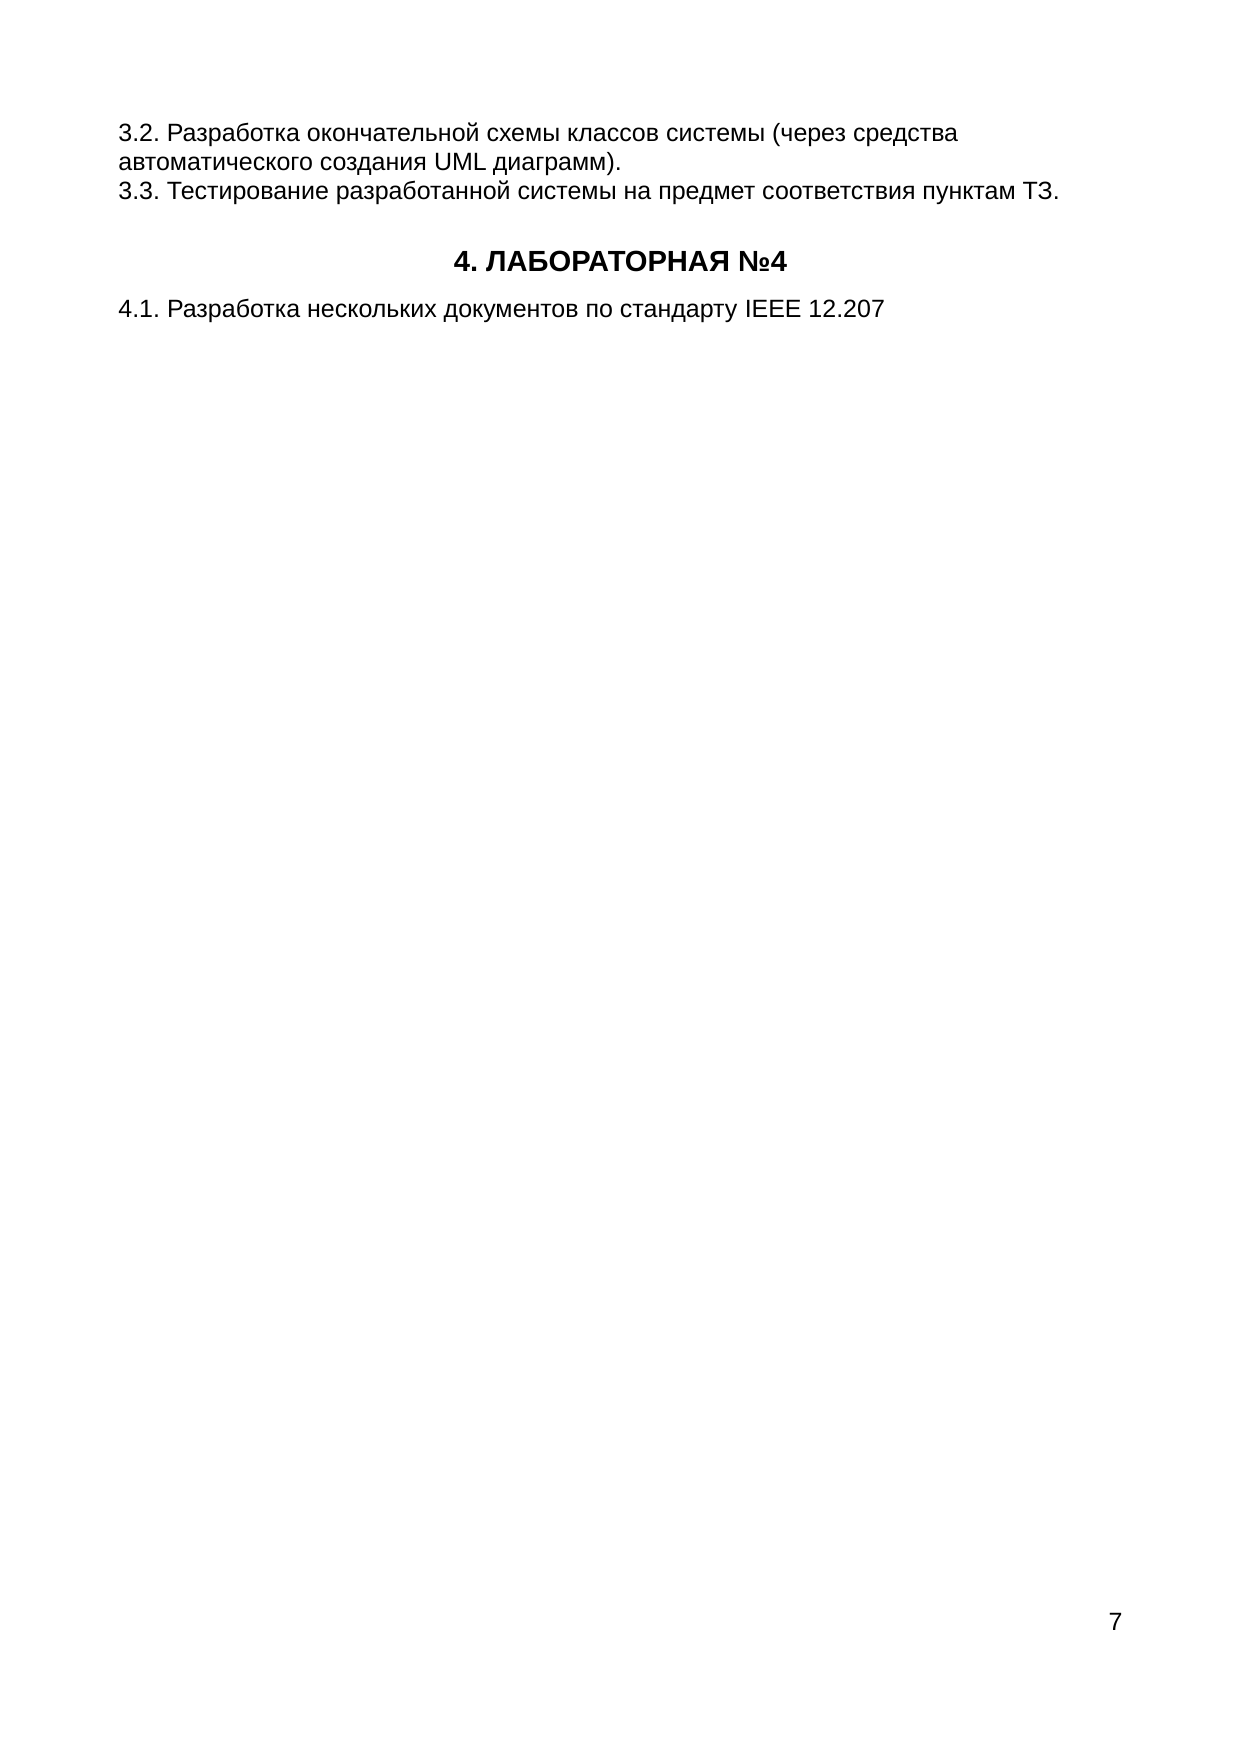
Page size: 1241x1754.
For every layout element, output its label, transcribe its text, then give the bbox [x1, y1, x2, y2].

subtitle 4. Лабораторная №4 [118, 243, 1122, 277]
text 3.2. Разработка окончательной схемы классов системы (через средства автоматического создания UML диаграмм). [118, 118, 1122, 176]
text 3.3. Тестирование разработанной системы на предмет соответствия пунктам ТЗ. [118, 176, 1122, 204]
text 4.1. Разработка нескольких документов по стандарту IEEE 12.207 [118, 294, 1122, 323]
